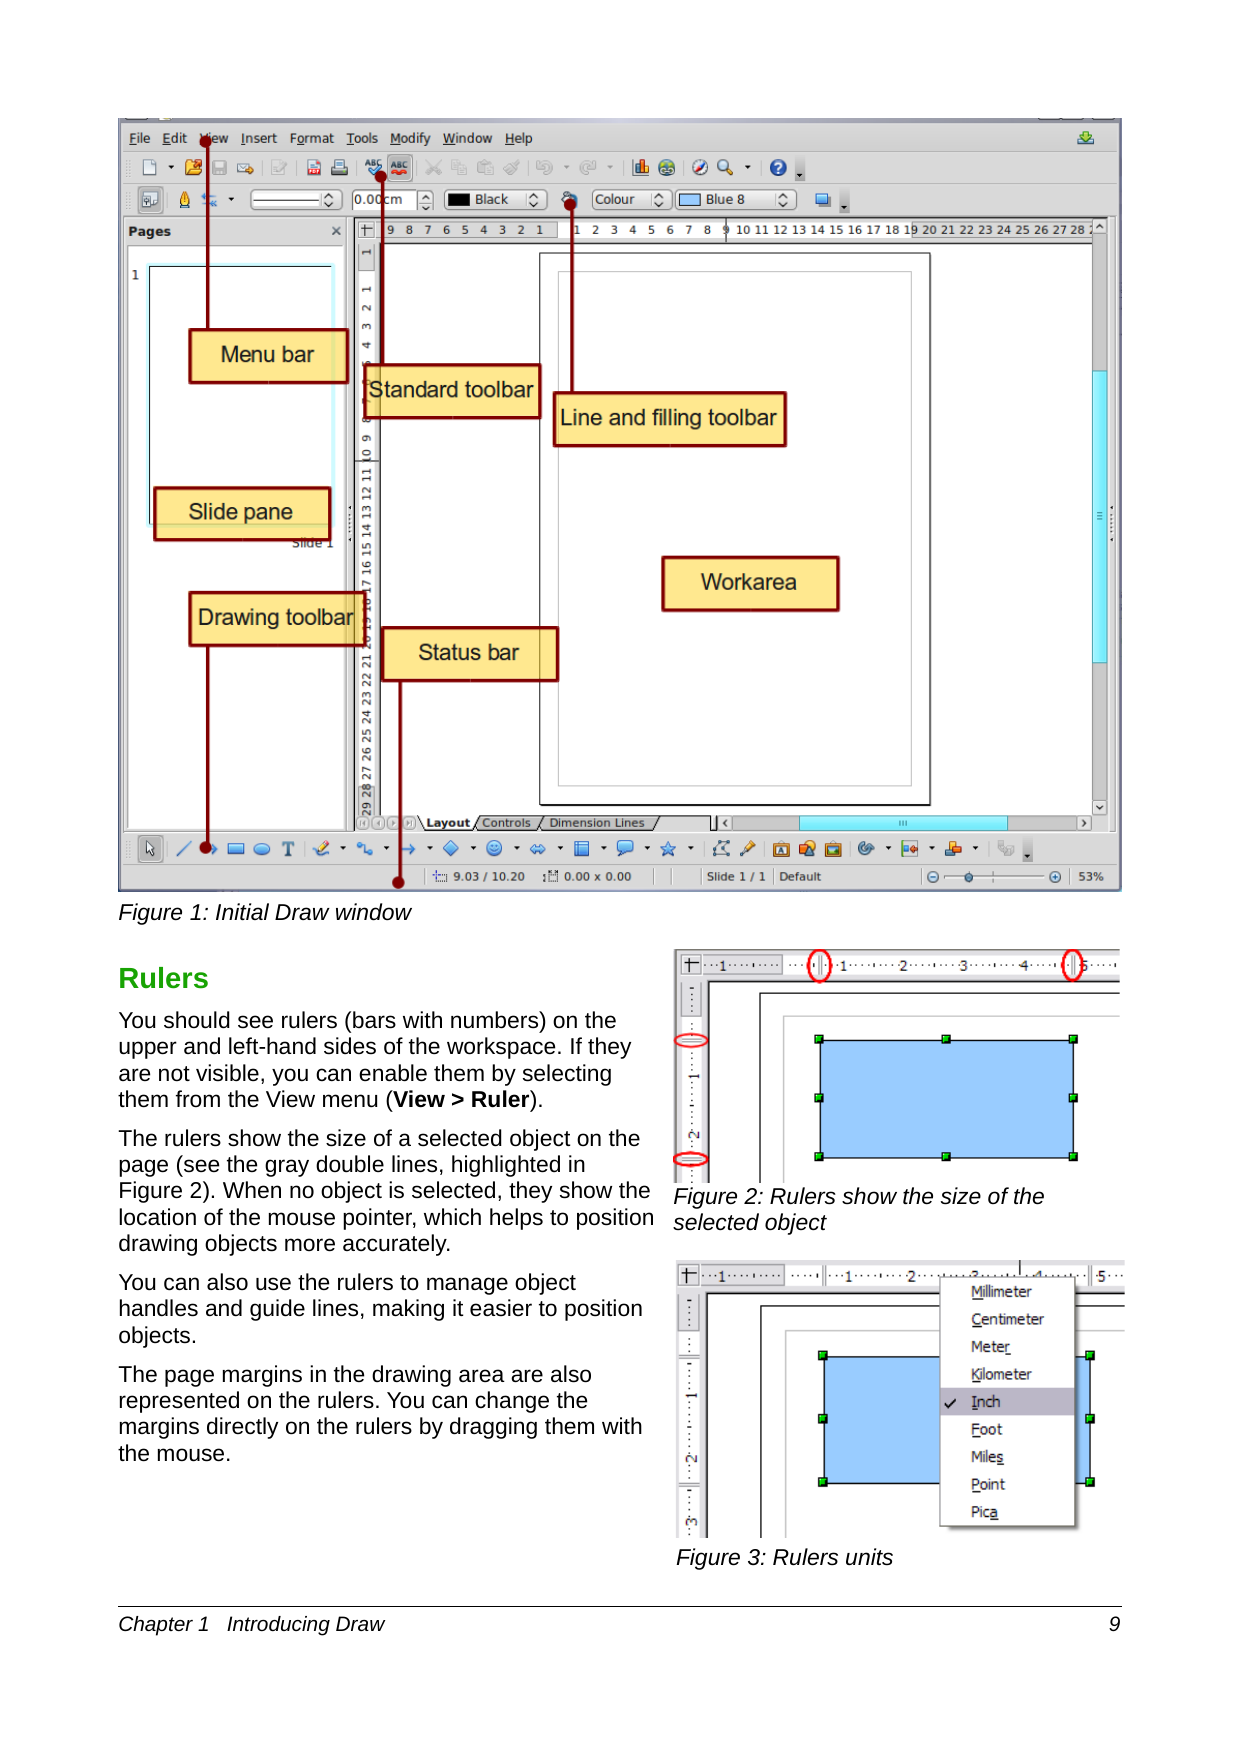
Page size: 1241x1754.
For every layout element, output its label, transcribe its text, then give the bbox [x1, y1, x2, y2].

text You should see rulers (bars with numbers) on the upper and left-hand sides of the workspace. If they are not visible, you can enable them by selecting them from the View menu (View > Ruler). [118, 1007, 673, 1112]
picture [673, 949, 1120, 1183]
text The rulers show the size of a selected object on the page (see the gray double lines, highlighted in Figure 2). When no object is selected, they show the location of the mouse pointer, which helps to position drawing objects more accurately. [118, 1125, 1122, 1256]
subtitle [673, 1235, 1120, 1240]
text Figure 3: Rulers units [676, 1544, 1124, 1571]
text Figure 1: Initial Draw window [118, 899, 1122, 925]
picture [675, 1260, 1125, 1538]
subtitle Rulers [118, 961, 673, 994]
text The page margins in the drawing area are also represented on the rulers. You can change the margins directly on the rulers by dragging them with the mouse. [118, 1361, 675, 1466]
text [676, 1538, 1124, 1544]
text You can also use the rulers to manage object handles and guide lines, making it easier to position objects. [118, 1269, 675, 1348]
text Figure 2: Rulers show the size of the selected object [673, 1183, 1120, 1235]
picture [118, 118, 1123, 893]
